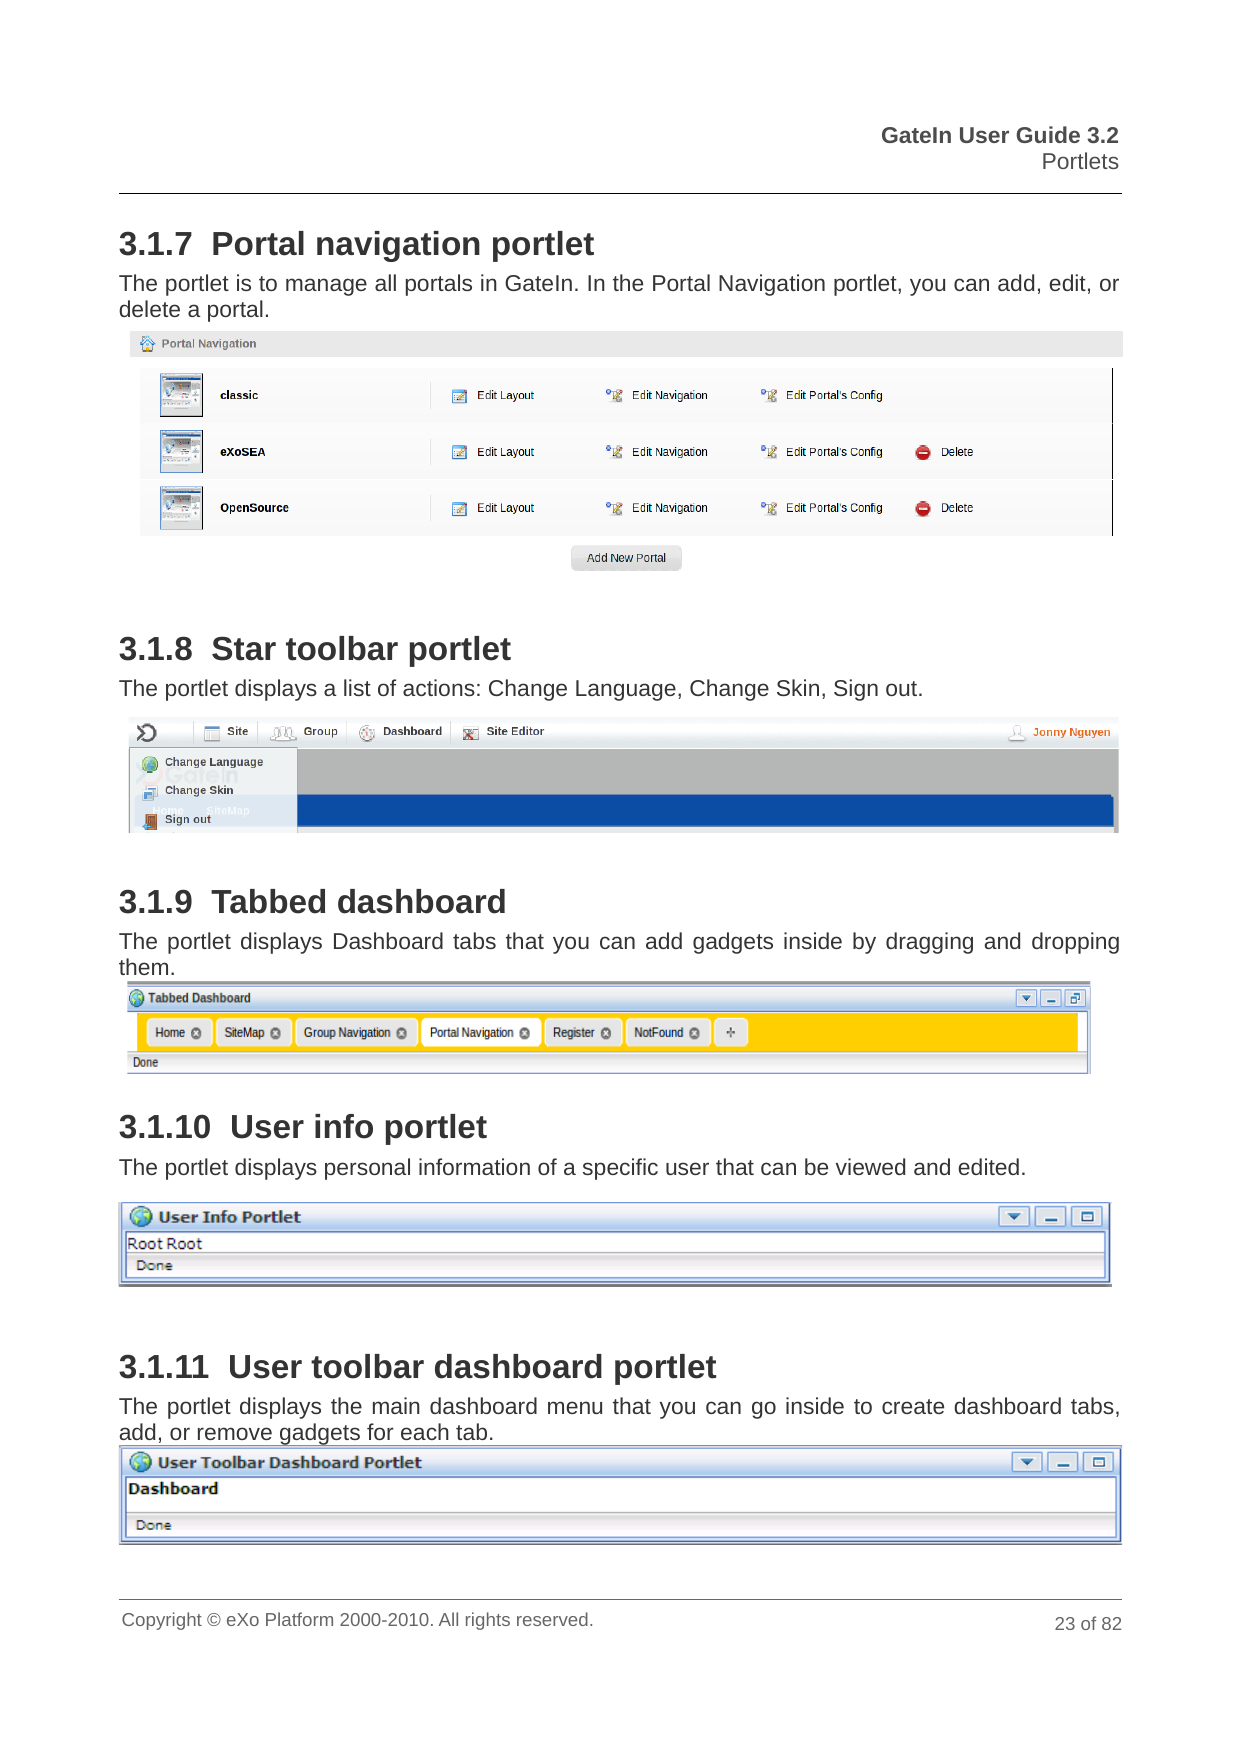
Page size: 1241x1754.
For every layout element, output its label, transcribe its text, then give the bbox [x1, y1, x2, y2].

text The portlet displays the main dashboard menu that you can go inside to create dashboard tabs, add, or remove gadgets for each tab. [118, 1393, 1122, 1445]
picture [127, 981, 1091, 1074]
subtitle Tabbed dashboard [118, 882, 1122, 920]
picture [128, 717, 1119, 833]
subtitle Star toolbar portlet [118, 629, 1122, 667]
subtitle User info portlet [118, 1107, 1122, 1146]
text The portlet displays personal information of a specific user that can be viewed and edited. [118, 1153, 1122, 1180]
picture [118, 1445, 1123, 1545]
text The portlet displays Dashboard tabs that you can add gadgets inside by dragging and dropping them. [118, 928, 1122, 980]
subtitle Portal navigation portlet [118, 223, 1122, 262]
text The portlet displays a list of actions: Change Language, Change Skin, Sign out. [118, 675, 1122, 701]
subtitle User toolbar dashboard portlet [118, 1347, 1122, 1385]
text The portlet is to manage all portals in GateIn. In the Portal Navigation portlet, you can add, edit, or delete a portal. [118, 269, 1122, 322]
picture [118, 1202, 1112, 1287]
picture [129, 331, 1123, 588]
